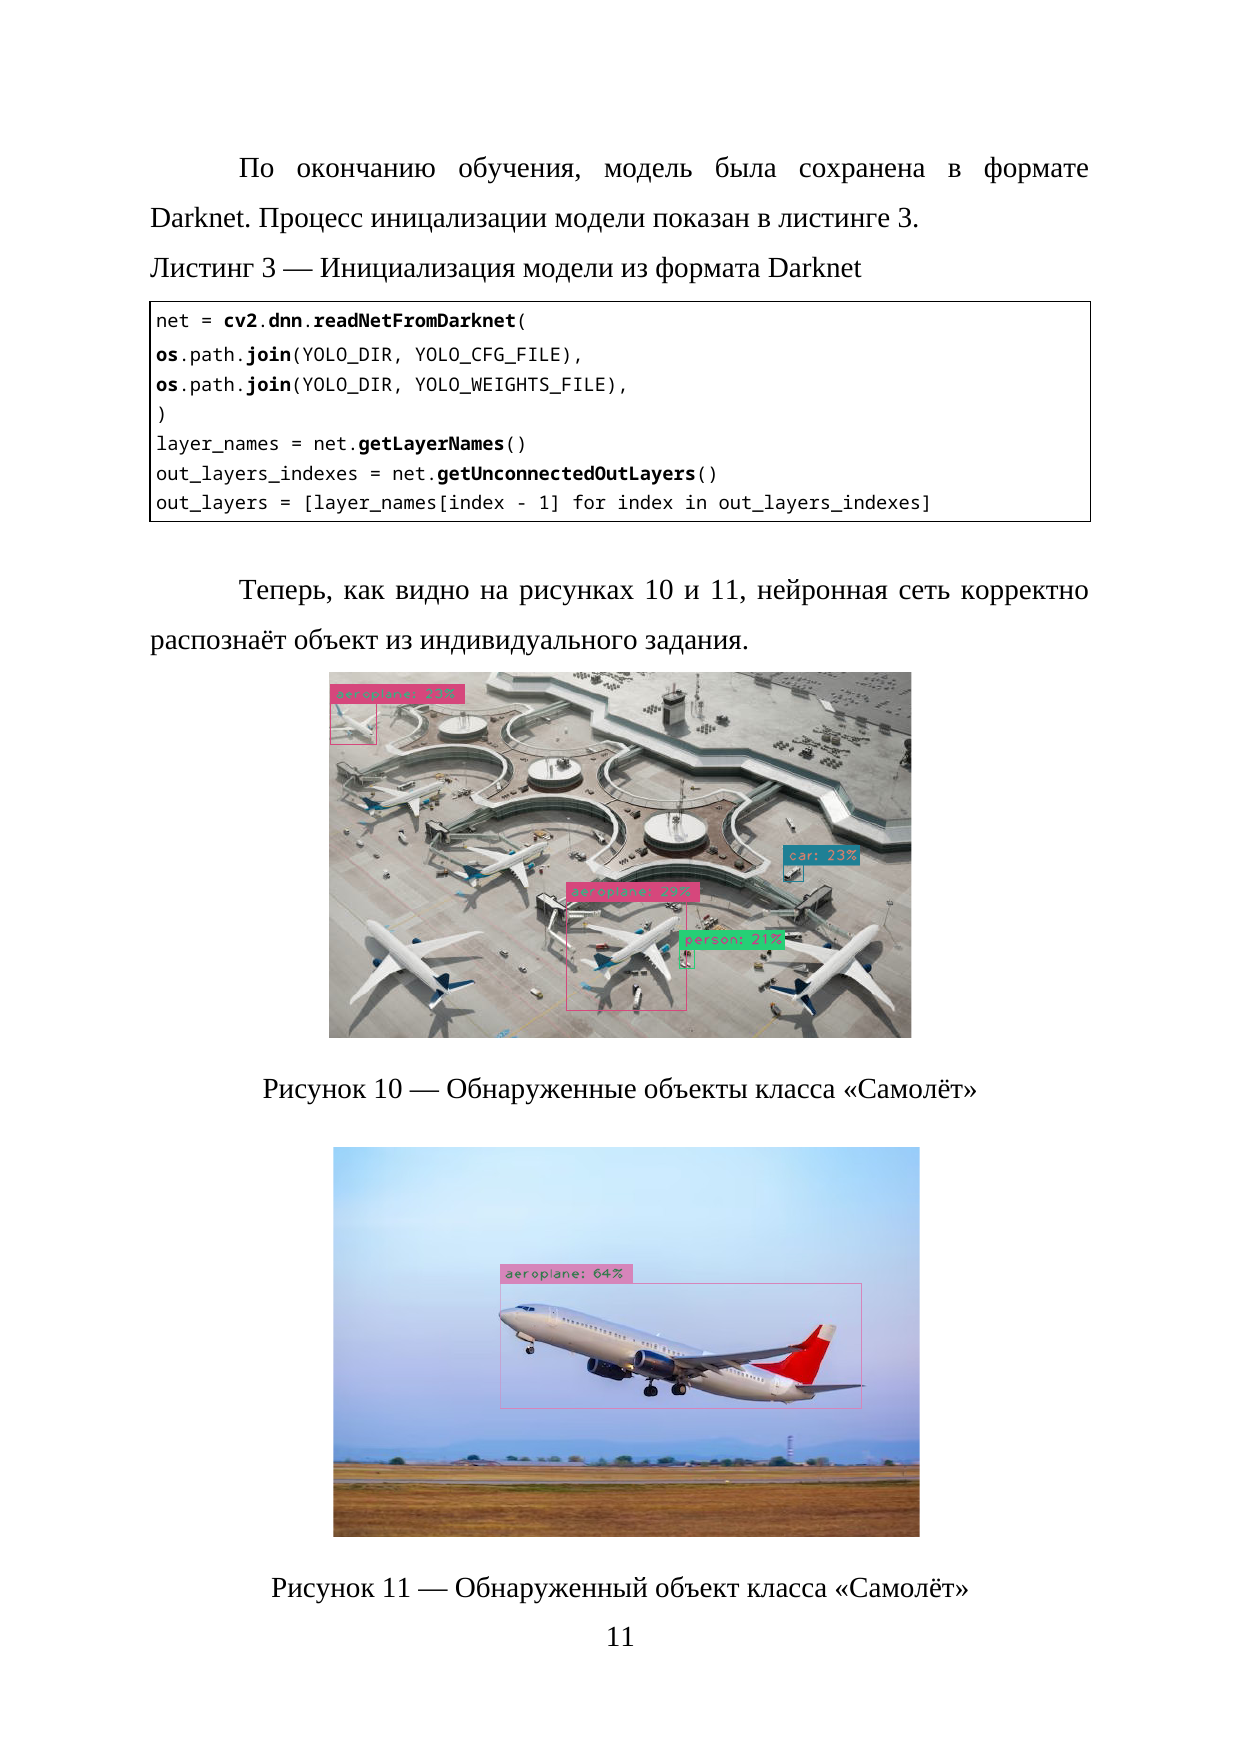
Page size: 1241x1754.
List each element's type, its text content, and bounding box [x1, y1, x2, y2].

text Теперь, как видно на рисунках 10 и 11, нейронная сеть корректно распознаёт объект из индивидуального задания. [150, 572, 1090, 656]
picture [329, 672, 912, 1038]
table_header net = cv2.dnn.readNetFromDarknet( os.path.join(YOLO_DIR, YOLO_CFG_FILE), os.path.join(YOLO_DIR, YOLO_WEIGHTS_FILE), ) layer_names = net.getLayerNames() out_layers_indexes = net.getUnconnectedOutLayers() out_layers = [layer_names[index - 1] for index in out_layers_indexes] [151, 302, 1090, 521]
text По окончанию обучения, модель была сохранена в формате Darknet. Процесс иницализации модели показан в листинге 3. [150, 150, 1090, 234]
text Листинг 3 — Инициализация модели из формата Darknet [150, 251, 1090, 284]
text Рисунок 11 — Обнаруженный объект класса «Самолёт» [150, 1121, 1090, 1603]
text Рисунок 10 — Обнаруженные объекты класса «Самолёт» [150, 673, 1090, 1104]
picture [333, 1147, 920, 1537]
